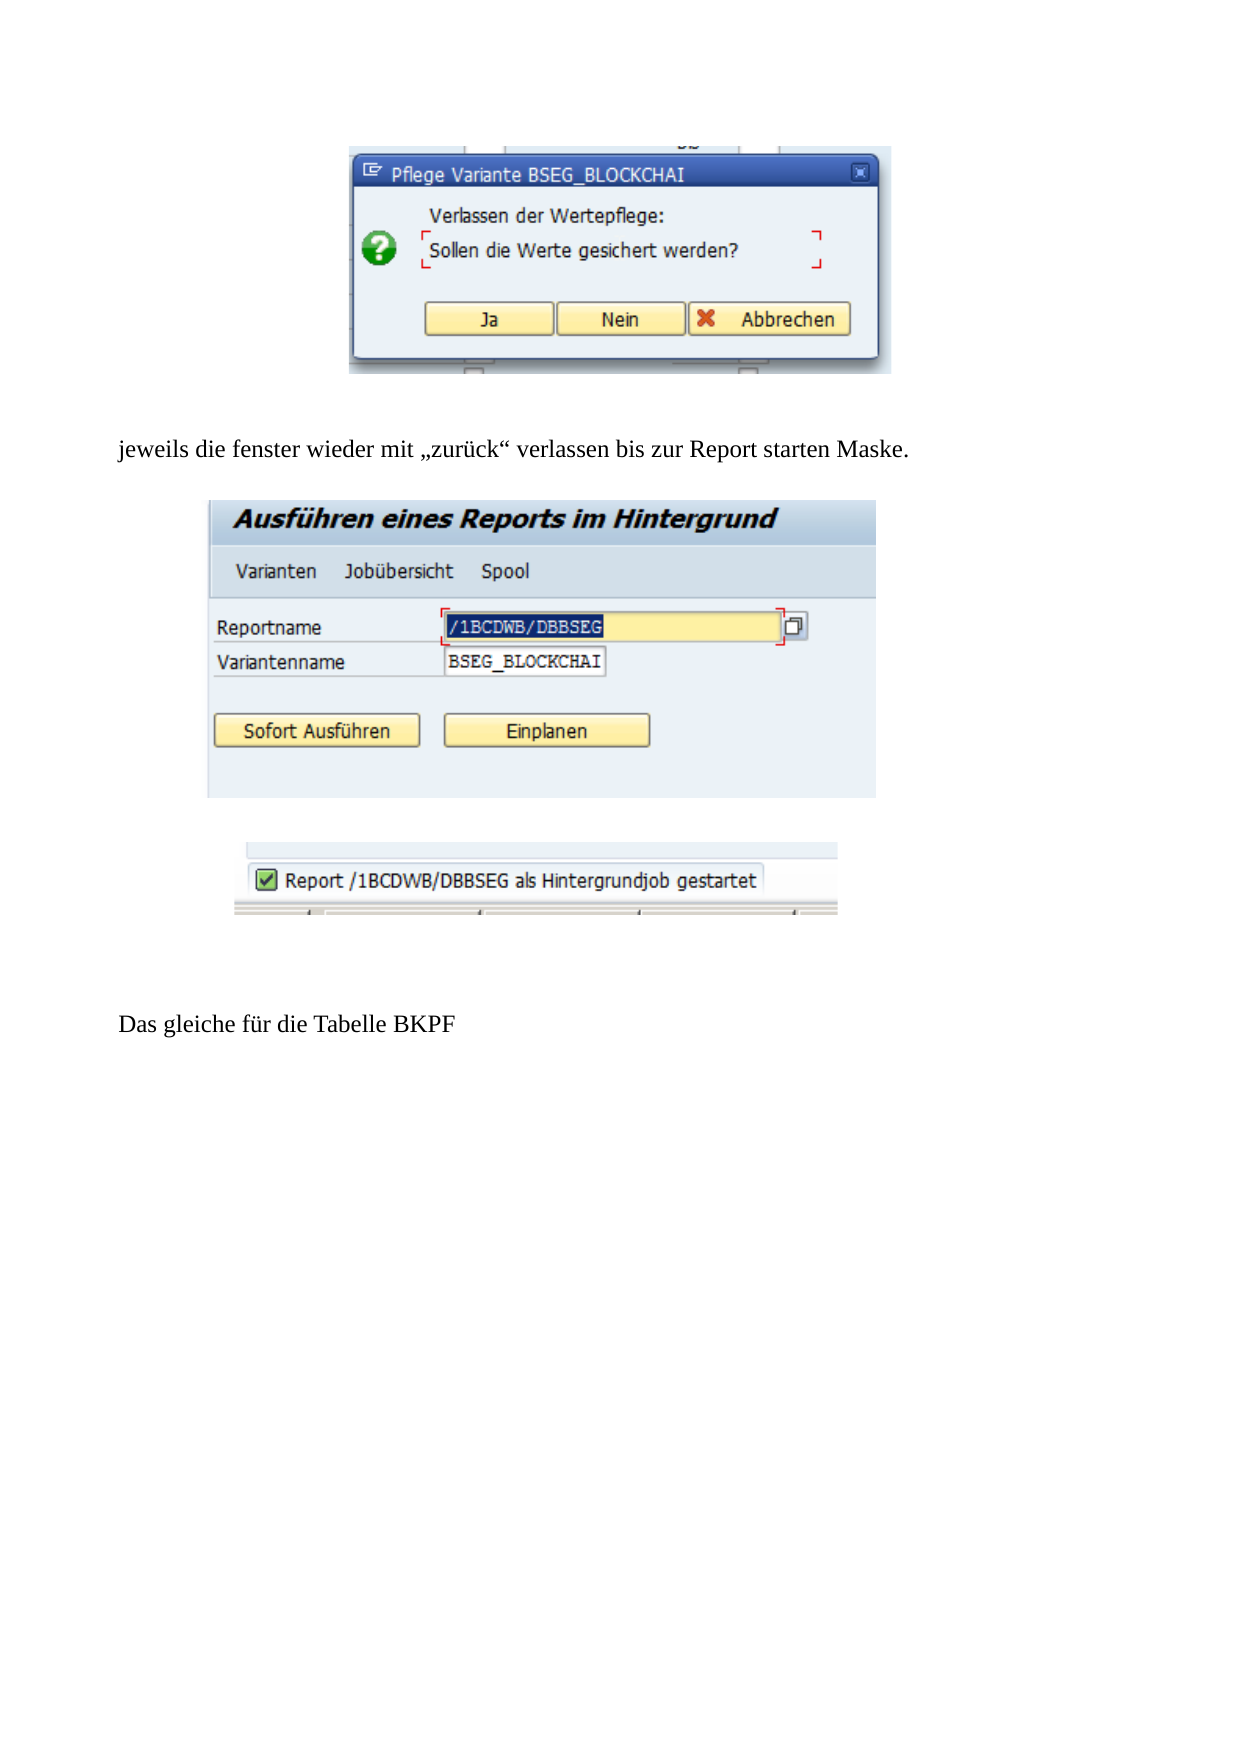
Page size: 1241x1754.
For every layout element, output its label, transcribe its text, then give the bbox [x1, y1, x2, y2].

picture [200, 500, 876, 798]
picture [234, 842, 838, 915]
picture [348, 146, 892, 374]
text jeweils die fenster wieder mit „zurück“ verlassen bis zur Report starten Maske. [118, 434, 1122, 463]
text Das gleiche für die Tabelle BKPF [118, 1009, 1122, 1038]
